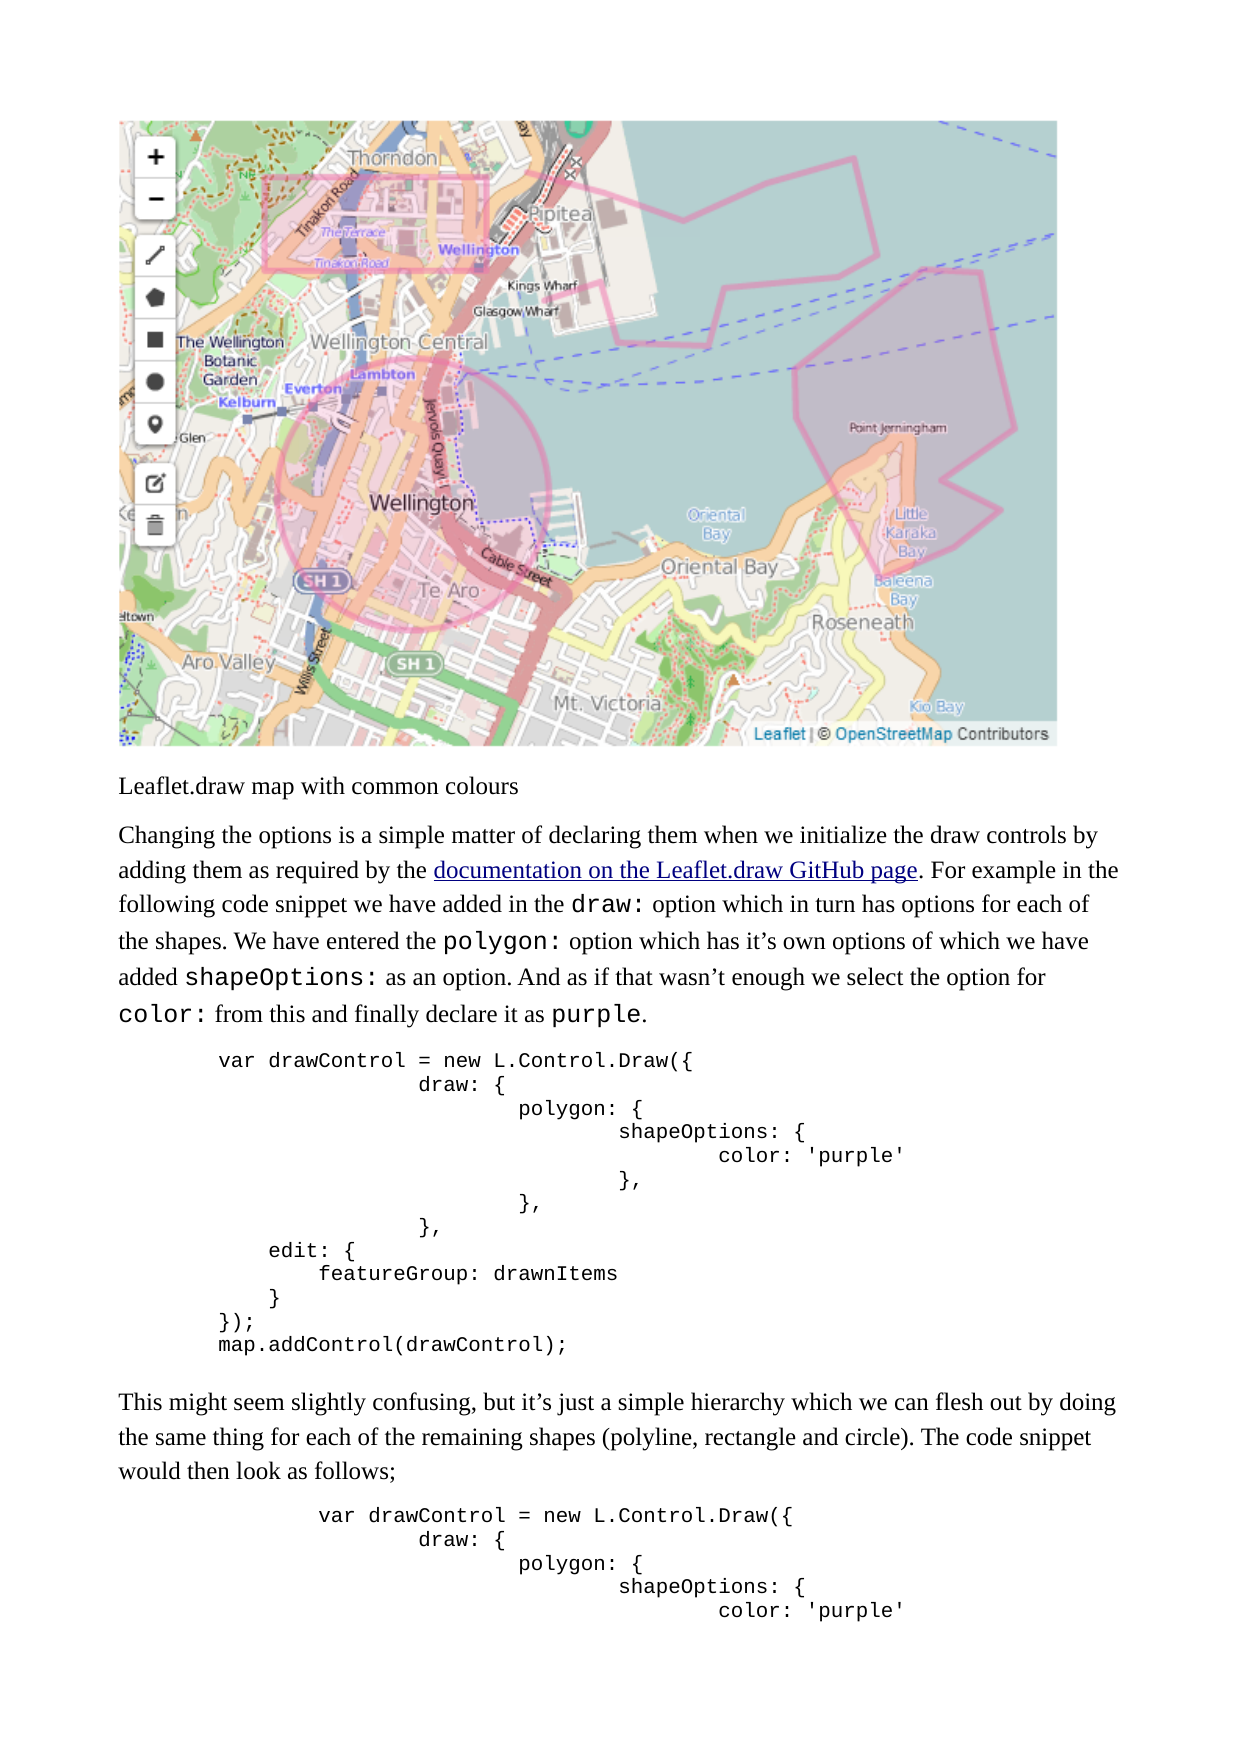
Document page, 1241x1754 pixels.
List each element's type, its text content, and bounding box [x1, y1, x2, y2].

text polygon: { [118, 1098, 1122, 1121]
text draw: { [118, 1074, 1122, 1098]
text }, [118, 1192, 1122, 1216]
text polygon: { [118, 1553, 1122, 1576]
text }); [118, 1311, 1122, 1334]
text }, [118, 1169, 1122, 1192]
text shapeOptions: { [118, 1576, 1122, 1600]
text Changing the options is a simple matter of declaring them when we initialize the draw controls by adding them as required by the documentation on the Leaflet.draw GitHub page. For example in the following code snippet we have added in the draw: option which in turn has options for each of the shapes. We have entered the polygon: option which has it’s own options of which we have added shapeOptions: as an option. And as if that wasn’t enough we select the option for color: from this and finally declare it as purple. [118, 820, 1122, 1030]
text color: 'purple' [118, 1145, 1122, 1169]
text edit: { [118, 1240, 1122, 1263]
text map.addControl(drawControl); [118, 1334, 1122, 1358]
text var drawControl = new L.Control.Draw({ [118, 1051, 1122, 1074]
text Leaflet.draw map with common colours [118, 771, 1122, 800]
text featureGroup: drawnItems [118, 1263, 1122, 1287]
picture [118, 118, 1062, 751]
text This might seem slightly confusing, but it’s just a simple hierarchy which we can flesh out by doing the same thing for each of the remaining shapes (polyline, rectangle and circle). The code snippet would then look as follows; [118, 1387, 1122, 1485]
text color: 'purple' [118, 1600, 1122, 1624]
text shapeOptions: { [118, 1121, 1122, 1145]
text }, [118, 1216, 1122, 1240]
text } [118, 1287, 1122, 1311]
text draw: { [118, 1529, 1122, 1553]
text var drawControl = new L.Control.Draw({ [118, 1505, 1122, 1529]
